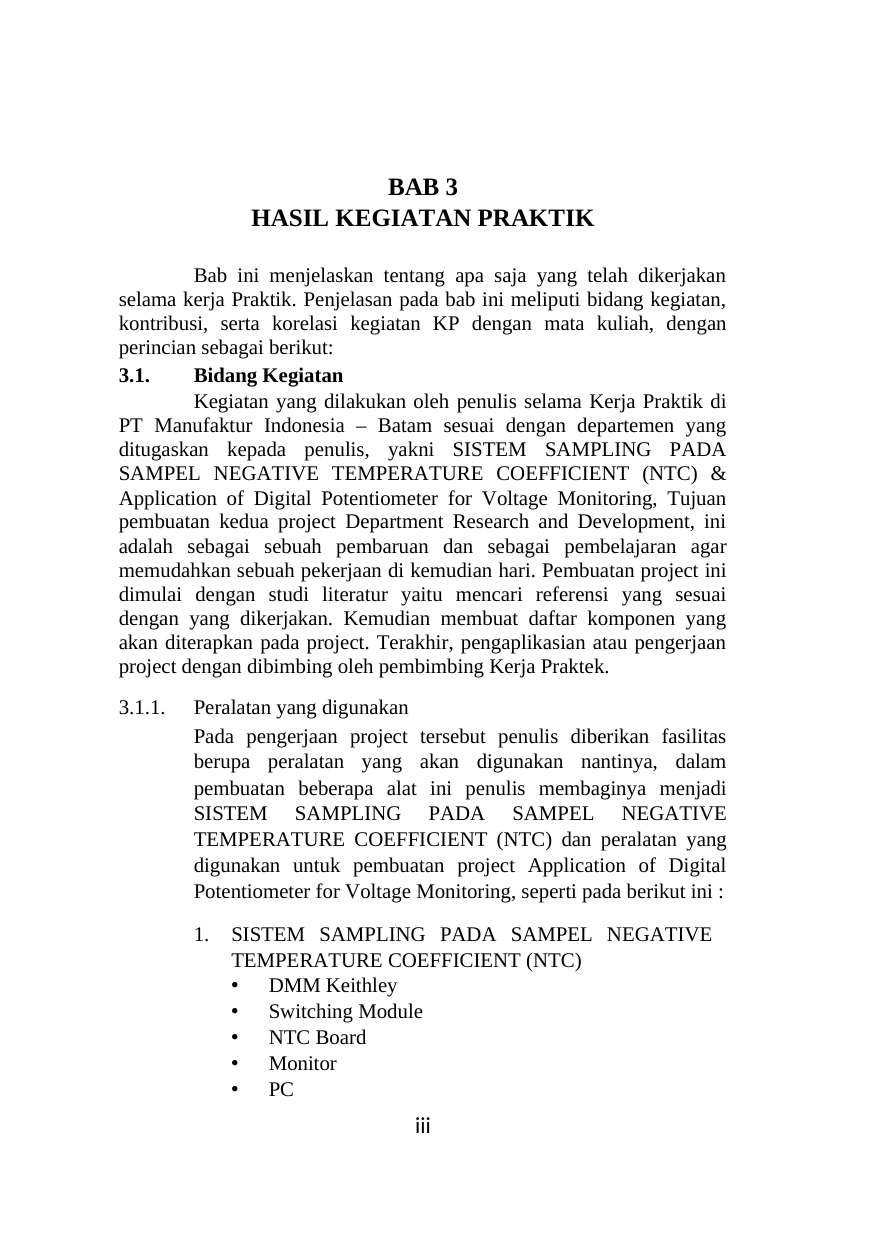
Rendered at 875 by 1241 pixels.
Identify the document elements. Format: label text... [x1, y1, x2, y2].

list SISTEM SAMPLING PADA SAMPEL NEGATIVE TEMPERATURE COEFFICIENT (NTC) [193, 922, 727, 972]
subtitle BAB 3 HASIL KEGIATAN PRAKTIK [118, 172, 727, 232]
subtitle Bidang Kegiatan [118, 363, 727, 387]
list Peralatan yang digunakan [118, 694, 727, 719]
text Kegiatan yang dilakukan oleh penulis selama Kerja Praktik di PT Manufaktur Indonesia – Batam sesuai dengan departemen yang ditugaskan kepada penulis, yakni SISTEM SAMPLING PADA SAMPEL NEGATIVE TEMPERATURE COEFFICIENT (NTC) & Application of Digital Potentiometer for Voltage Monitoring, Tujuan pembuatan kedua project Department Research and Development, ini adalah sebagai sebuah pembaruan dan sebagai pembelajaran agar memudahkan sebuah pekerjaan di kemudian hari. Pembuatan project ini dimulai dengan studi literatur yaitu mencari referensi yang sesuai dengan yang dikerjakan. Kemudian membuat daftar komponen yang akan diterapkan pada project. Terakhir, pengaplikasian atau pengerjaan project dengan dibimbing oleh pembimbing Kerja Praktek. [118, 389, 727, 678]
list Pada pengerjaan project tersebut penulis diberikan fasilitas berupa peralatan yang akan digunakan nantinya, dalam pembuatan beberapa alat ini penulis membaginya menjadi SISTEM SAMPLING PADA SAMPEL NEGATIVE TEMPERATURE COEFFICIENT (NTC) dan peralatan yang digunakan untuk pembuatan project Application of Digital Potentiometer for Voltage Monitoring, seperti pada berikut ini : [193, 723, 727, 903]
list Switching Module [231, 999, 727, 1023]
list PC [231, 1077, 727, 1101]
text Bab ini menjelaskan tentang apa saja yang telah dikerjakan selama kerja Praktik. Penjelasan pada bab ini meliputi bidang kegiatan, kontribusi, serta korelasi kegiatan KP dengan mata kuliah, dengan perincian sebagai berikut: [118, 263, 727, 359]
list Monitor [231, 1051, 727, 1075]
list DMM Keithley [231, 973, 727, 997]
list NTC Board [231, 1025, 727, 1049]
